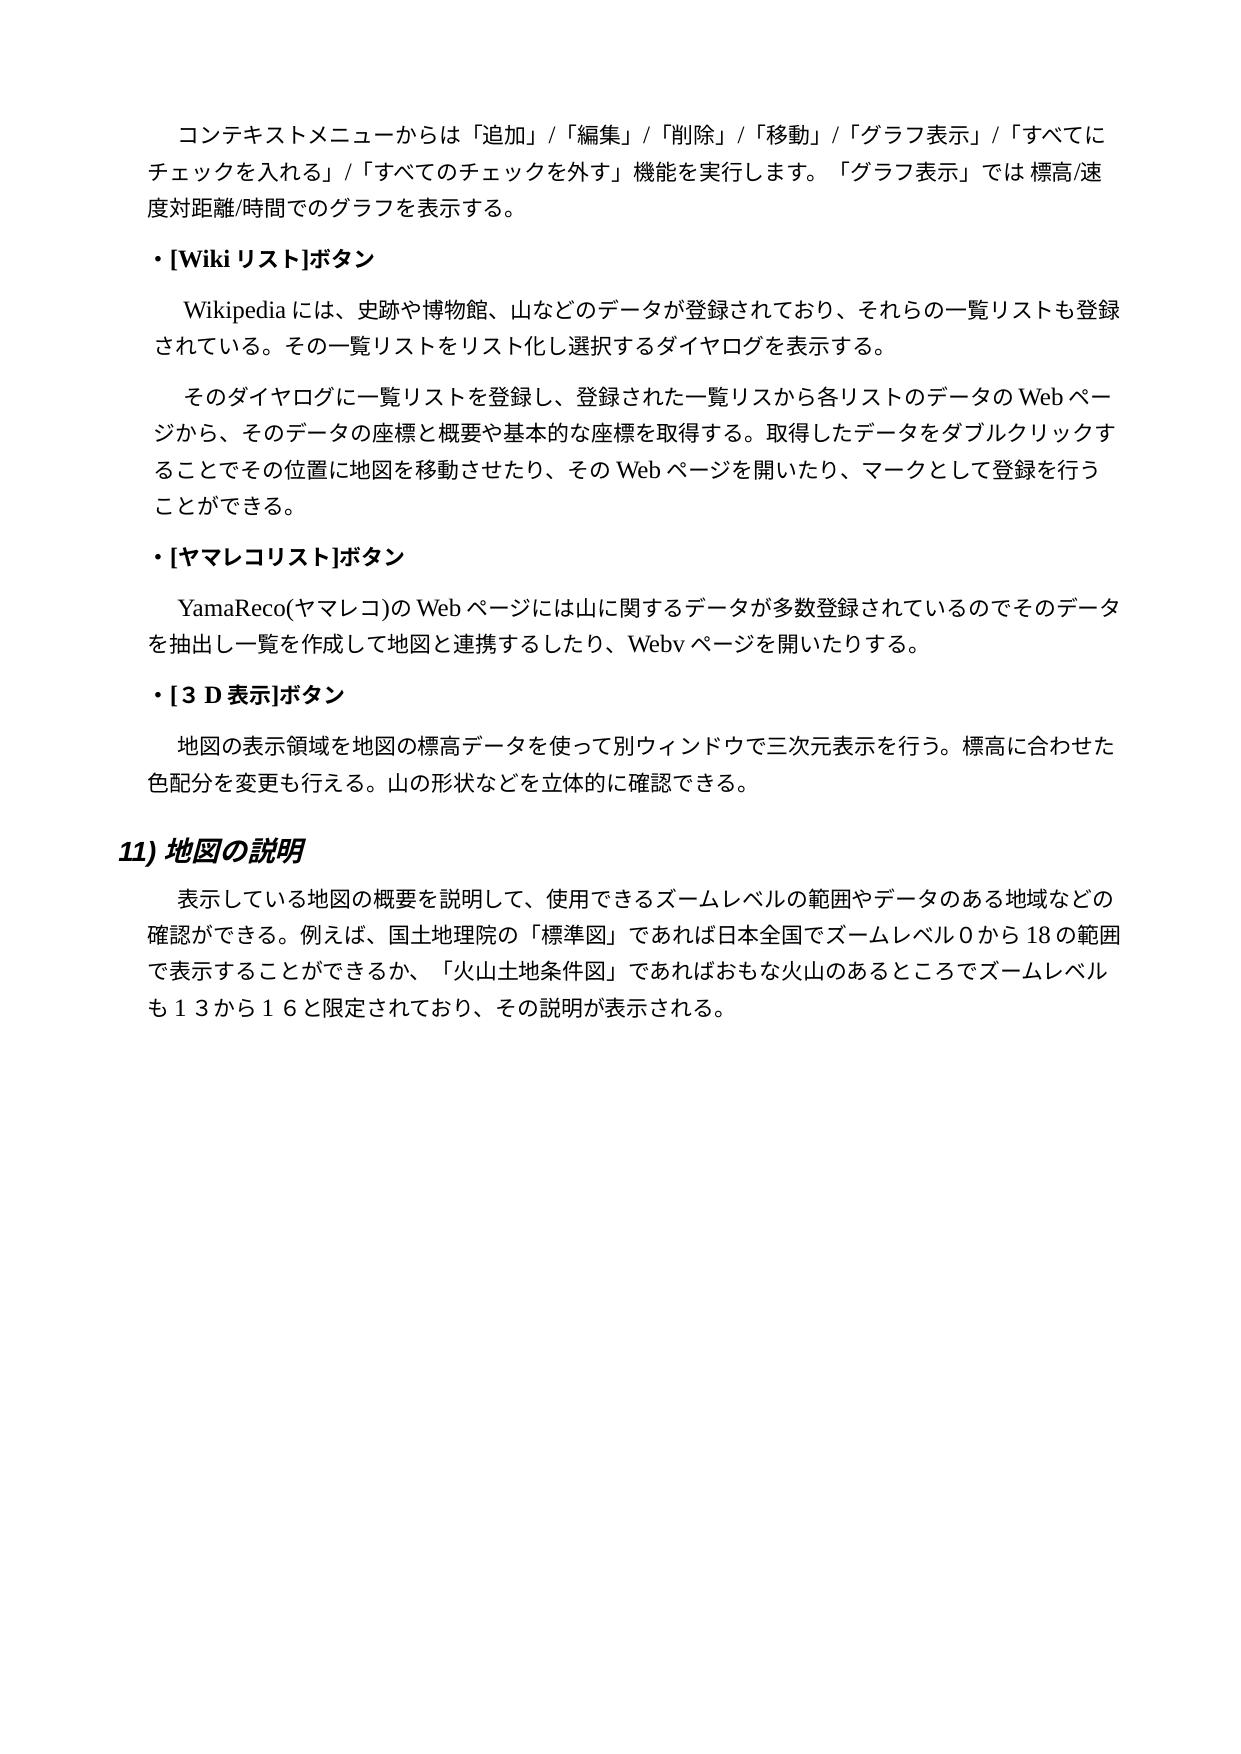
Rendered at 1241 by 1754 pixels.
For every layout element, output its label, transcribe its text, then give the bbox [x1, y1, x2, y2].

text ・[ヤマレコリスト]ボタン [118, 540, 1122, 572]
text ・[３D表示]ボタン [118, 678, 1122, 710]
text YamaReco(ヤマレコ)のWebページには山に関するデータが多数登録されているのでそのデータを抽出し一覧を作成して地図と連携するしたり、Webvページを開いたりする。 [148, 591, 1122, 659]
text そのダイヤログに一覧リストを登録し、登録された一覧リスから各リストのデータのWebページから、そのデータの座標と概要や基本的な座標を取得する。取得したデータをダブルクリックすることでその位置に地図を移動させたり、そのWebページを開いたり、マークとして登録を行うことができる。 [153, 380, 1122, 521]
text Wikipediaには、史跡や博物館、山などのデータが登録されており、それらの一覧リストも登録されている。その一覧リストをリスト化し選択するダイヤログを表示する。 [153, 293, 1122, 361]
text コンテキストメニューからは「追加」/「編集」/「削除」/「移動」/「グラフ表示」/「すべてにチェックを入れる」/「すべてのチェックを外す」機能を実行します。「グラフ表示」では 標高/速度対距離/時間でのグラフを表示する。 [148, 118, 1122, 222]
text 表示している地図の概要を説明して、使用できるズームレベルの範囲やデータのある地域などの確認ができる。例えば、国土地理院の「標準図」であれば日本全国でズームレベル０から18の範囲で表示することができるか、「火山土地条件図」であればおもな火山のあるところでズームレベルも1３から1６と限定されており、その説明が表示される。 [148, 882, 1122, 1022]
text 地図の表示領域を地図の標高データを使って別ウィンドウで三次元表示を行う。標高に合わせた色配分を変更も行える。山の形状などを立体的に確認できる。 [148, 729, 1122, 797]
subtitle 11) 地図の説明 [118, 829, 1122, 869]
text ・[Wikiリスト]ボタン [118, 242, 1122, 273]
